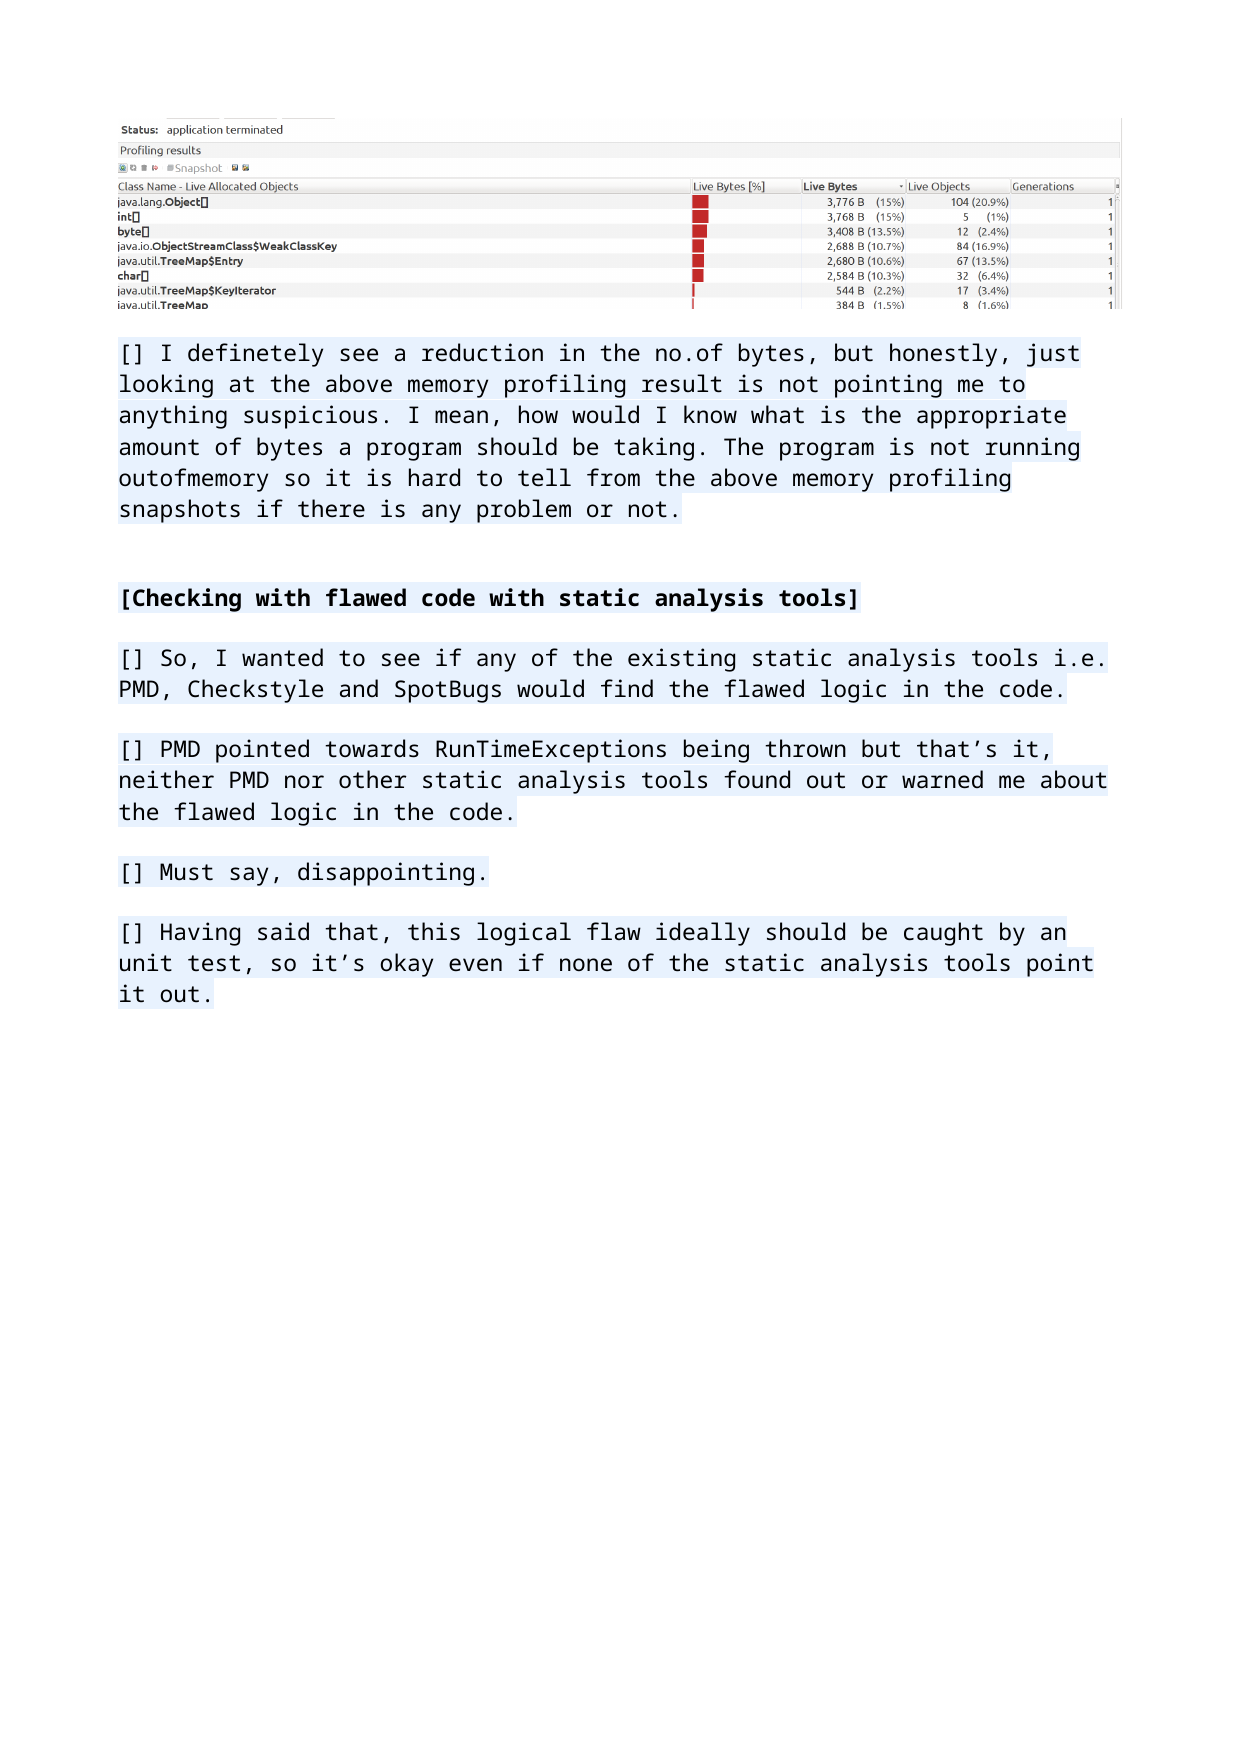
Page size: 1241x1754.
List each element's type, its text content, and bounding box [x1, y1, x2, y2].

picture [118, 118, 1123, 309]
text [] I definetely see a reduction in the no.of bytes, but honestly, just looking at the above memory profiling result is not pointing me to anything suspicious. I mean, how would I know what is the appropriate amount of bytes a program should be taking. The program is not running outofmemory so it is hard to tell from the above memory profiling snapshots if there is any problem or not. [118, 337, 1122, 524]
text [] PMD pointed towards RunTimeExceptions being thrown but that’s it, neither PMD nor other static analysis tools found out or warned me about the flawed logic in the code. [118, 733, 1122, 827]
text [] So, I wanted to see if any of the existing static analysis tools i.e. PMD, Checkstyle and SpotBugs would find the flawed logic in the code. [118, 642, 1122, 704]
text [] Must say, disappointing. [118, 856, 1122, 887]
text [] Having said that, this logical flaw ideally should be caught by an unit test, so it’s okay even if none of the static analysis tools point it out. [118, 916, 1122, 1009]
text [Checking with flawed code with static analysis tools] [118, 582, 1122, 613]
